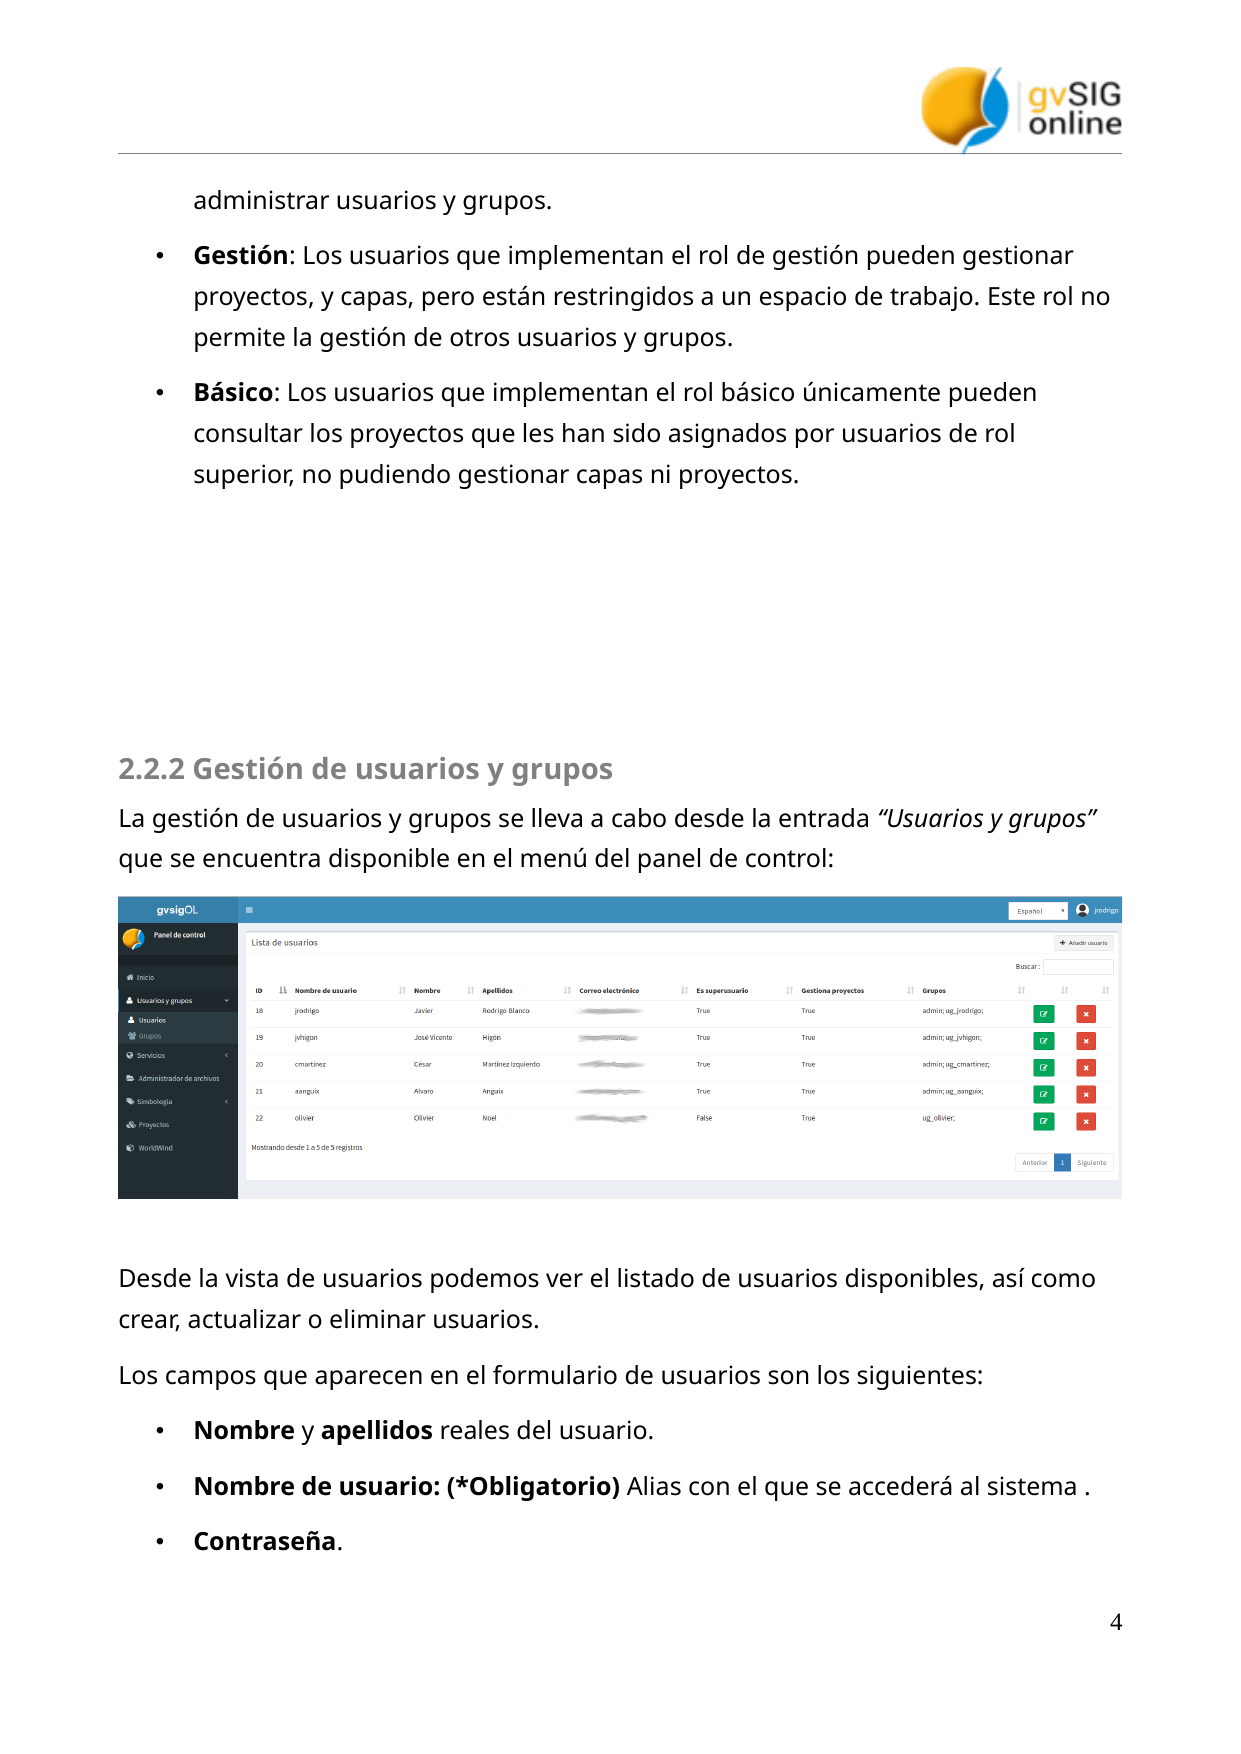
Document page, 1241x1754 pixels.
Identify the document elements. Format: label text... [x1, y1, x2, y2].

list Nombre y apellidos reales del usuario. [156, 1413, 1122, 1447]
picture [921, 67, 1122, 155]
text Desde la vista de usuarios podemos ver el listado de usuarios disponibles, así como crear, actualizar o eliminar usuarios. [118, 1261, 1122, 1336]
list Básico: Los usuarios que implementan el rol básico únicamente pueden consultar los proyectos que les han sido asignados por usuarios de rol superior, no pudiendo gestionar capas ni proyectos. [156, 375, 1122, 491]
list Nombre de usuario: (*Obligatorio) Alias con el que se accederá al sistema . [156, 1468, 1122, 1502]
picture [118, 896, 1123, 1199]
text La gestión de usuarios y grupos se lleva a cabo desde la entrada “Usuarios y grupos” que se encuentra disponible en el menú del panel de control: [118, 800, 1122, 875]
list Gestión: Los usuarios que implementan el rol de gestión pueden gestionar proyectos, y capas, pero están restringidos a un espacio de trabajo. Este rol no permite la gestión de otros usuarios y grupos. [156, 238, 1122, 353]
list Contraseña. [156, 1524, 1122, 1558]
list administrar usuarios y grupos. [156, 182, 1122, 216]
subtitle 2.2.2 Gestión de usuarios y grupos [118, 748, 1122, 788]
text Los campos que aparecen en el formulario de usuarios son los siguientes: [118, 1357, 1122, 1391]
